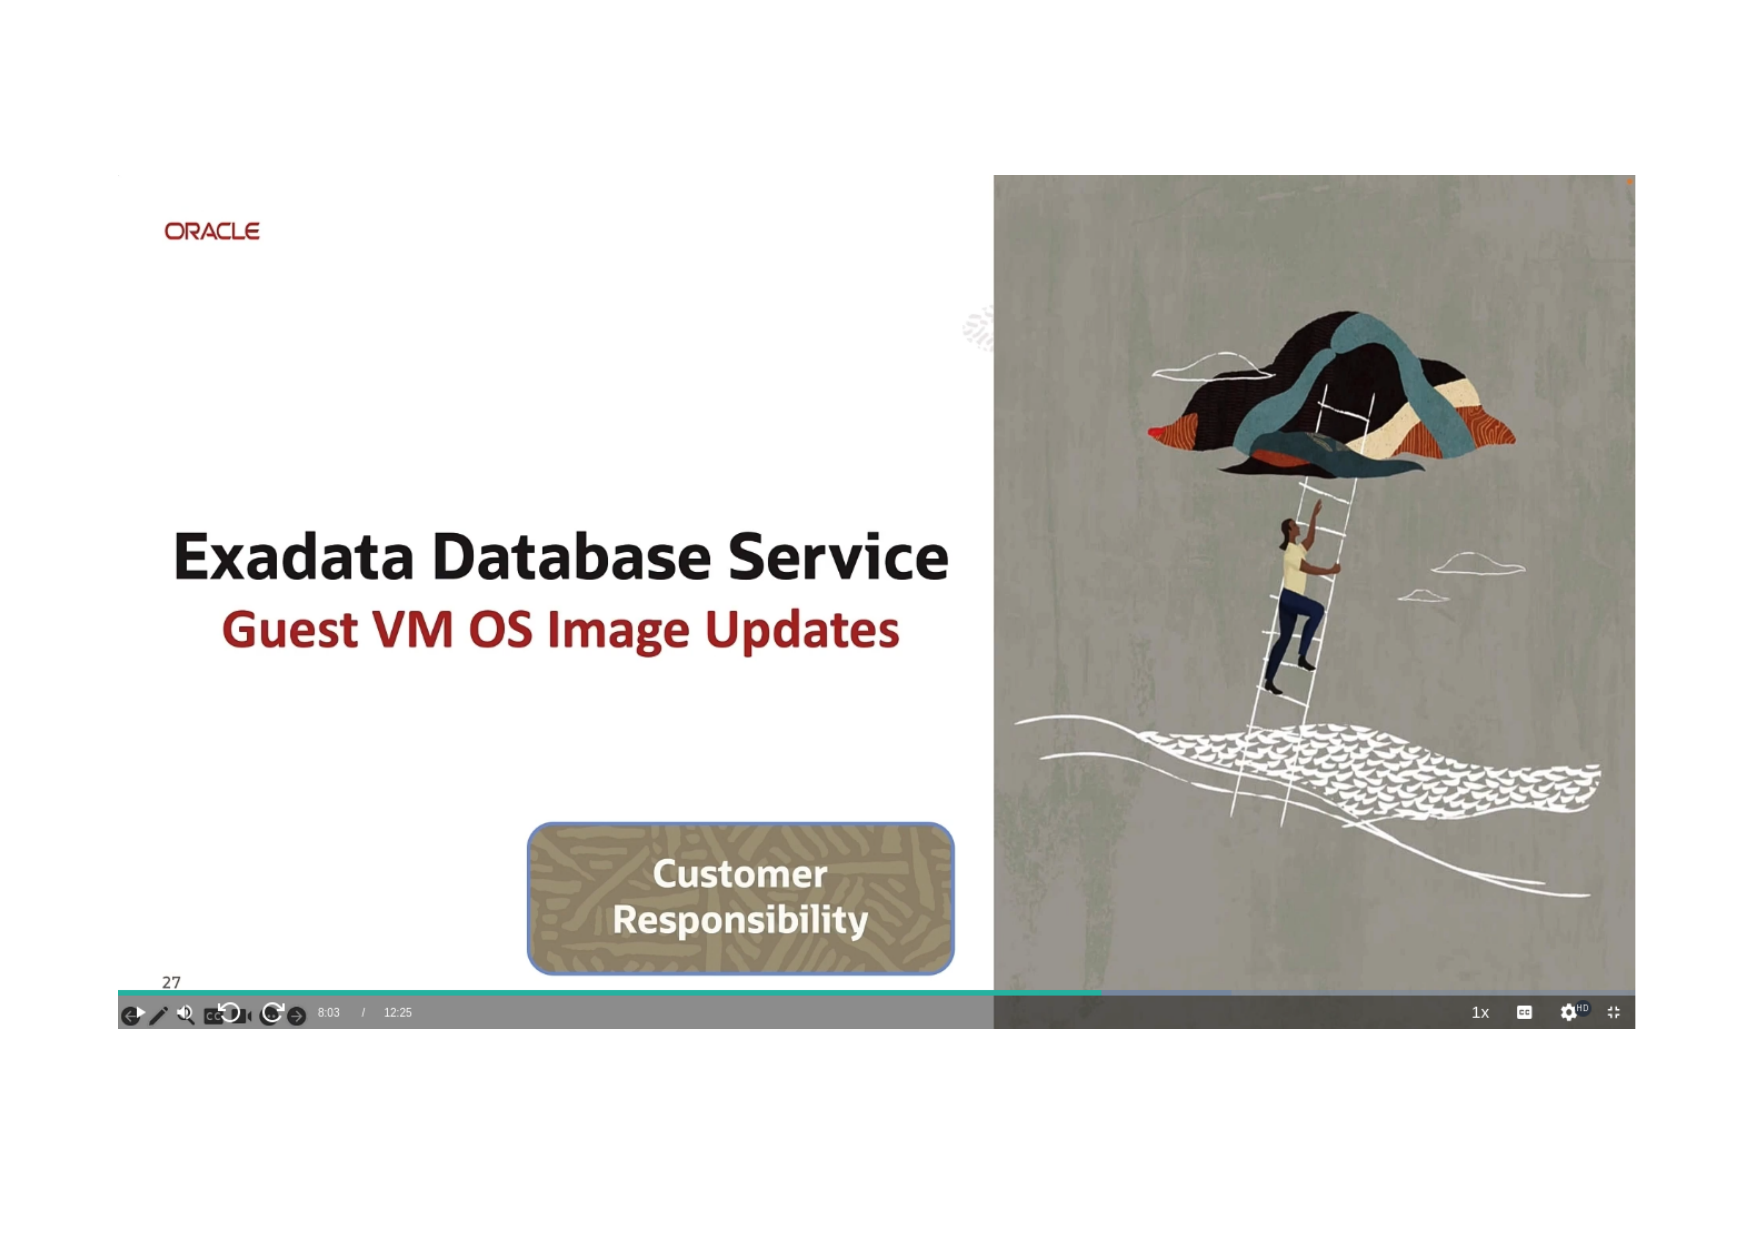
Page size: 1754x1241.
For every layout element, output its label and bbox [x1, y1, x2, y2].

picture [118, 175, 1636, 1029]
